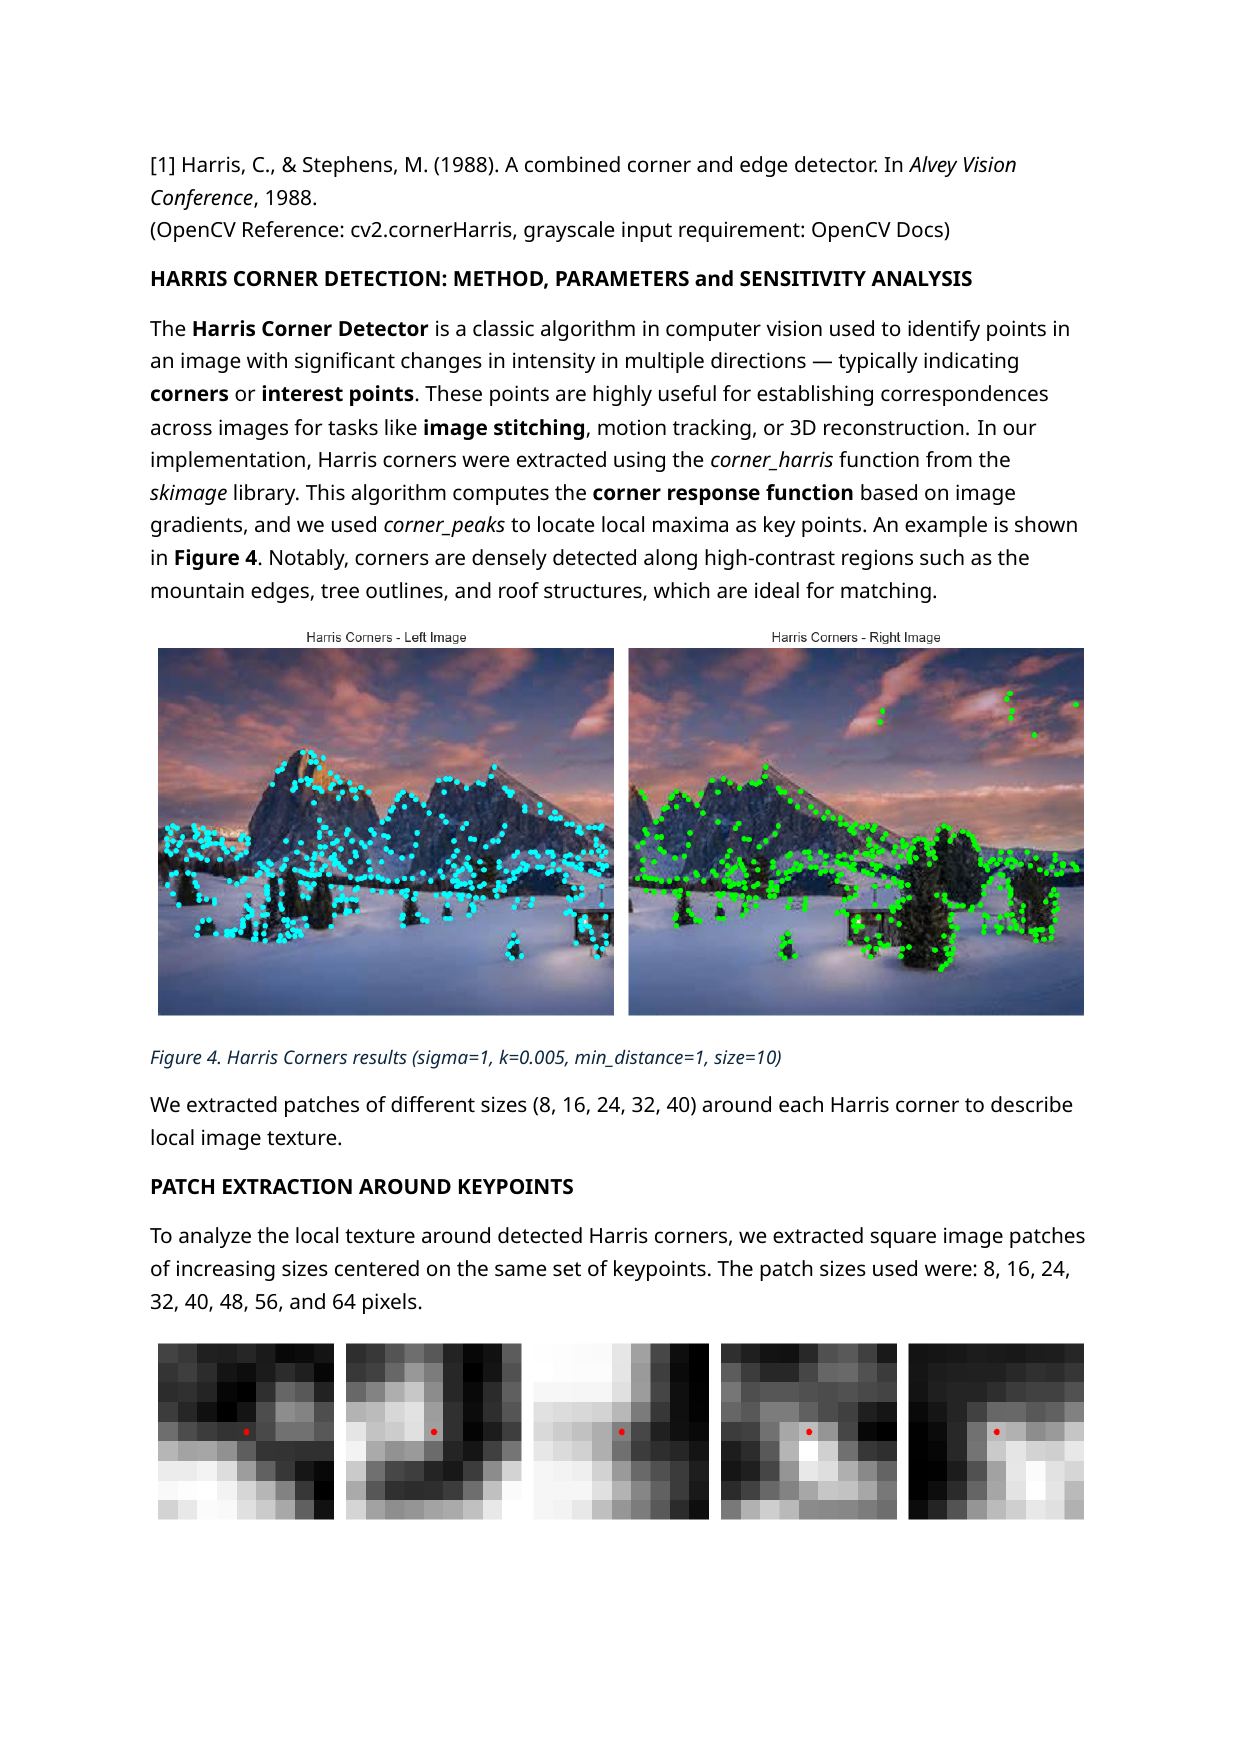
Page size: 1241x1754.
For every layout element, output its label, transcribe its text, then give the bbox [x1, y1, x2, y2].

text HARRIS CORNER DETECTION: METHOD, PARAMETERS and SENSITIVITY ANALYSIS [150, 264, 1090, 293]
text To analyze the local texture around detected Harris corners, we extracted square image patches of increasing sizes centered on the same set of keypoints. The patch sizes used were: 8, 16, 24, 32, 40, 48, 56, and 64 pixels. [150, 1222, 1090, 1315]
text Figure 4. Harris Corners results (sigma=1, k=0.005, min_distance=1, size=10) [150, 1044, 1090, 1070]
text PATCH EXTRACTION AROUND KEYPOINTS [150, 1172, 1090, 1201]
text We extracted patches of different sizes (8, 16, 24, 32, 40) around each Harris corner to describe local image texture. [150, 1091, 1090, 1152]
text The Harris Corner Detector is a classic algorithm in computer vision used to identify points in an image with significant changes in intensity in multiple directions — typically indicating corners or interest points. These points are highly useful for establishing correspondences across images for tasks like image stitching, motion tracking, or 3D reconstruction. In our implementation, Harris corners were extracted using the corner_harris function from the skimage library. This algorithm computes the corner response function based on image gradients, and we used corner_peaks to locate local maxima as key points. An example is shown in Figure 4. Notably, corners are densely detected along high-contrast regions such as the mountain edges, tree outlines, and roof structures, which are ideal for matching. [150, 314, 1090, 604]
text [1] Harris, C., & Stephens, M. (1988). A combined corner and edge detector. In Alvey Vision Conference, 1988. (OpenCV Reference: cv2.cornerHarris, grayscale input requirement: OpenCV Docs) [150, 150, 1090, 244]
